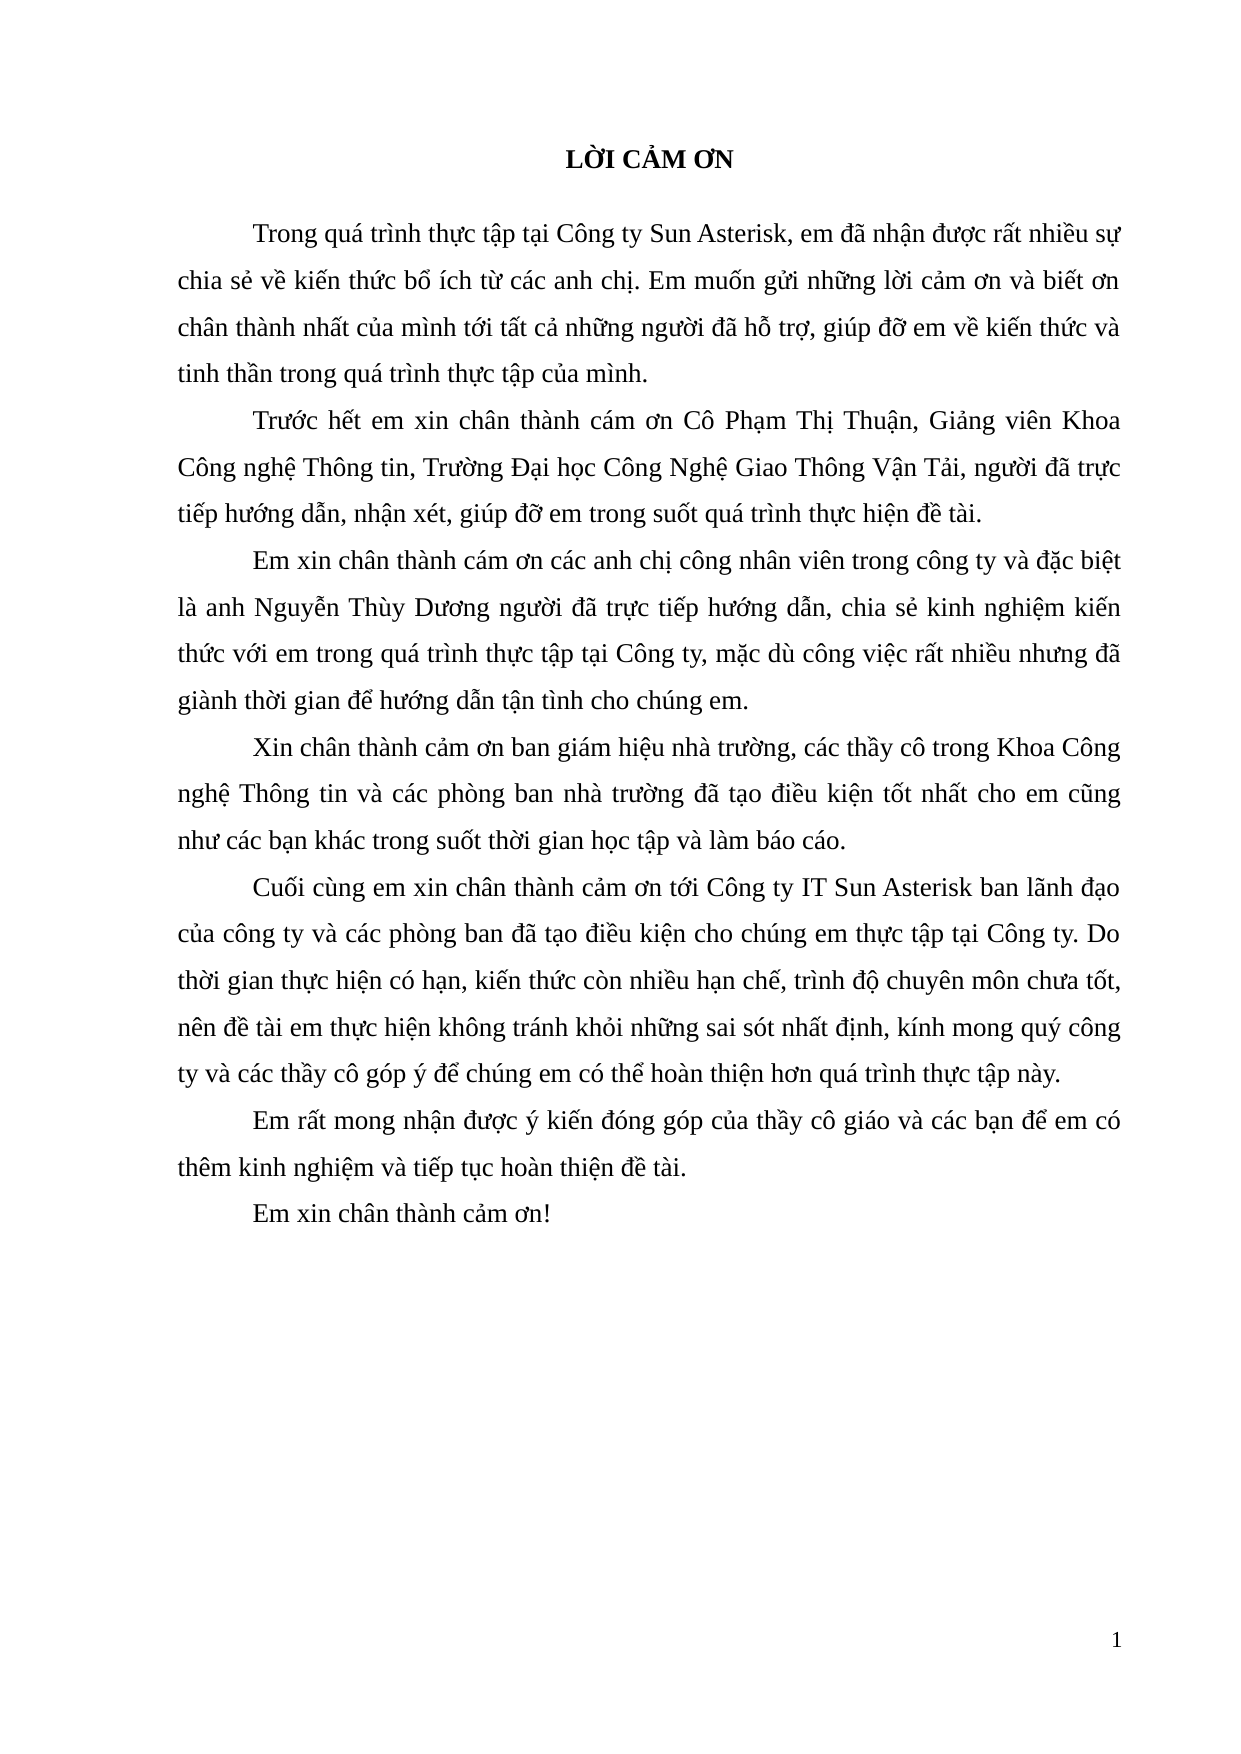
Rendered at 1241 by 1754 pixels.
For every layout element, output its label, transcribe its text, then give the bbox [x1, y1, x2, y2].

subtitle LỜI CẢM ƠN [177, 143, 1122, 174]
text Trong quá trình thực tập tại Công ty Sun Asterisk, em đã nhận được rất nhiều sự chia sẻ về kiến thức bổ ích từ các anh chị. Em muốn gửi những lời cảm ơn và biết ơn chân thành nhất của mình tới tất cả những người đã hỗ trợ, giúp đỡ em về kiến thức và tinh thần trong quá trình thực tập của mình. [177, 217, 1122, 388]
text Trước hết em xin chân thành cám ơn Cô Phạm Thị Thuận, Giảng viên Khoa Công nghệ Thông tin, Trường Đại học Công Nghệ Giao Thông Vận Tải, người đã trực tiếp hướng dẫn, nhận xét, giúp đỡ em trong suốt quá trình thực hiện đề tài. [177, 404, 1122, 528]
text Em rất mong nhận được ý kiến đóng góp của thầy cô giáo và các bạn để em có thêm kinh nghiệm và tiếp tục hoàn thiện đề tài. [177, 1104, 1122, 1182]
text Cuối cùng em xin chân thành cảm ơn tới Công ty IT Sun Asterisk ban lãnh đạo của công ty và các phòng ban đã tạo điều kiện cho chúng em thực tập tại Công ty. Do thời gian thực hiện có hạn, kiến thức còn nhiều hạn chế, trình độ chuyên môn chưa tốt, nên đề tài em thực hiện không tránh khỏi những sai sót nhất định, kính mong quý công ty và các thầy cô góp ý để chúng em có thể hoàn thiện hơn quá trình thực tập này. [177, 871, 1122, 1088]
text Em xin chân thành cám ơn các anh chị công nhân viên trong công ty và đặc biệt là anh Nguyễn Thùy Dương người đã trực tiếp hướng dẫn, chia sẻ kinh nghiệm kiến thức với em trong quá trình thực tập tại Công ty, mặc dù công việc rất nhiều nhưng đã giành thời gian để hướng dẫn tận tình cho chúng em. [177, 544, 1122, 715]
text Xin chân thành cảm ơn ban giám hiệu nhà trường, các thầy cô trong Khoa Công nghệ Thông tin và các phòng ban nhà trường đã tạo điều kiện tốt nhất cho em cũng như các bạn khác trong suốt thời gian học tập và làm báo cáo. [177, 731, 1122, 855]
text Em xin chân thành cảm ơn! [177, 1197, 1122, 1228]
